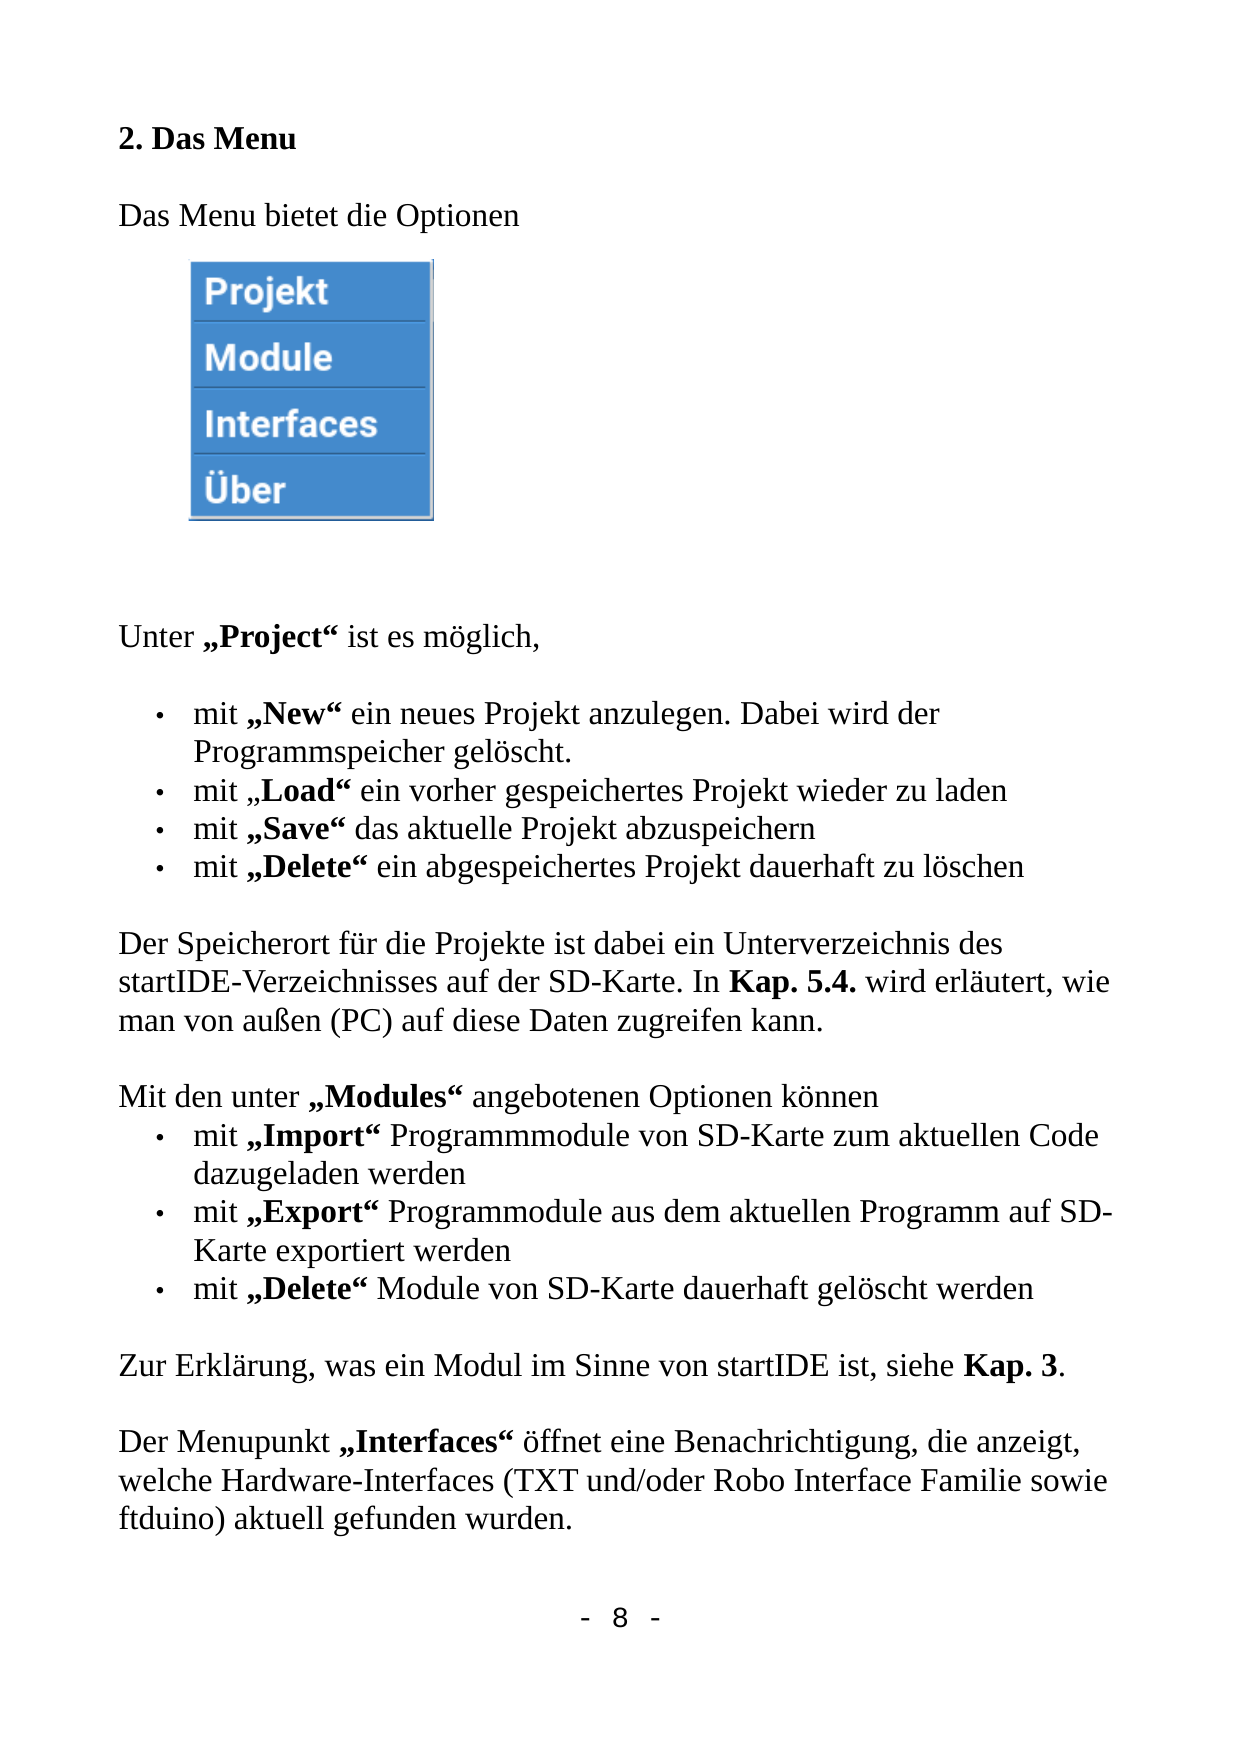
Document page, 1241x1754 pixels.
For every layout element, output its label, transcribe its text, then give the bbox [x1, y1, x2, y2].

list mit „Import“ Programmmodule von SD-Karte zum aktuellen Code dazugeladen werden [156, 1115, 1122, 1191]
text Der Speicherort für die Projekte ist dabei ein Unterverzeichnis des startIDE-Verzeichnisses auf der SD-Karte. In Kap. 5.4. wird erläutert, wie man von außen (PC) auf diese Daten zugreifen kann. [118, 923, 1122, 1038]
picture [188, 259, 434, 521]
list mit „Delete“ ein abgespeichertes Projekt dauerhaft zu löschen [156, 846, 1122, 885]
list mit „Save“ das aktuelle Projekt abzuspeichern [156, 808, 1122, 846]
text Der Menupunkt „Interfaces“ öffnet eine Benachrichtigung, die anzeigt, welche Hardware-Interfaces (TXT und/oder Robo Interface Familie sowie ftduino) aktuell gefunden wurden. [118, 1421, 1122, 1536]
text Zur Erklärung, was ein Modul im Sinne von startIDE ist, siehe Kap. 3. [118, 1345, 1122, 1383]
text 2. Das Menu [118, 118, 1122, 156]
list mit „Load“ ein vorher gespeichertes Projekt wieder zu laden [156, 770, 1122, 808]
list mit „Export“ Programmodule aus dem aktuellen Programm auf SD-Karte exportiert werden [156, 1191, 1122, 1268]
text Das Menu bietet die Optionen [118, 195, 1122, 233]
text Mit den unter „Modules“ angebotenen Optionen können [118, 1076, 1122, 1115]
text Unter „Project“ ist es möglich, [118, 616, 1122, 655]
list mit „Delete“ Module von SD-Karte dauerhaft gelöscht werden [156, 1268, 1122, 1306]
list mit „New“ ein neues Projekt anzulegen. Dabei wird der Programmspeicher gelöscht. [156, 693, 1122, 770]
